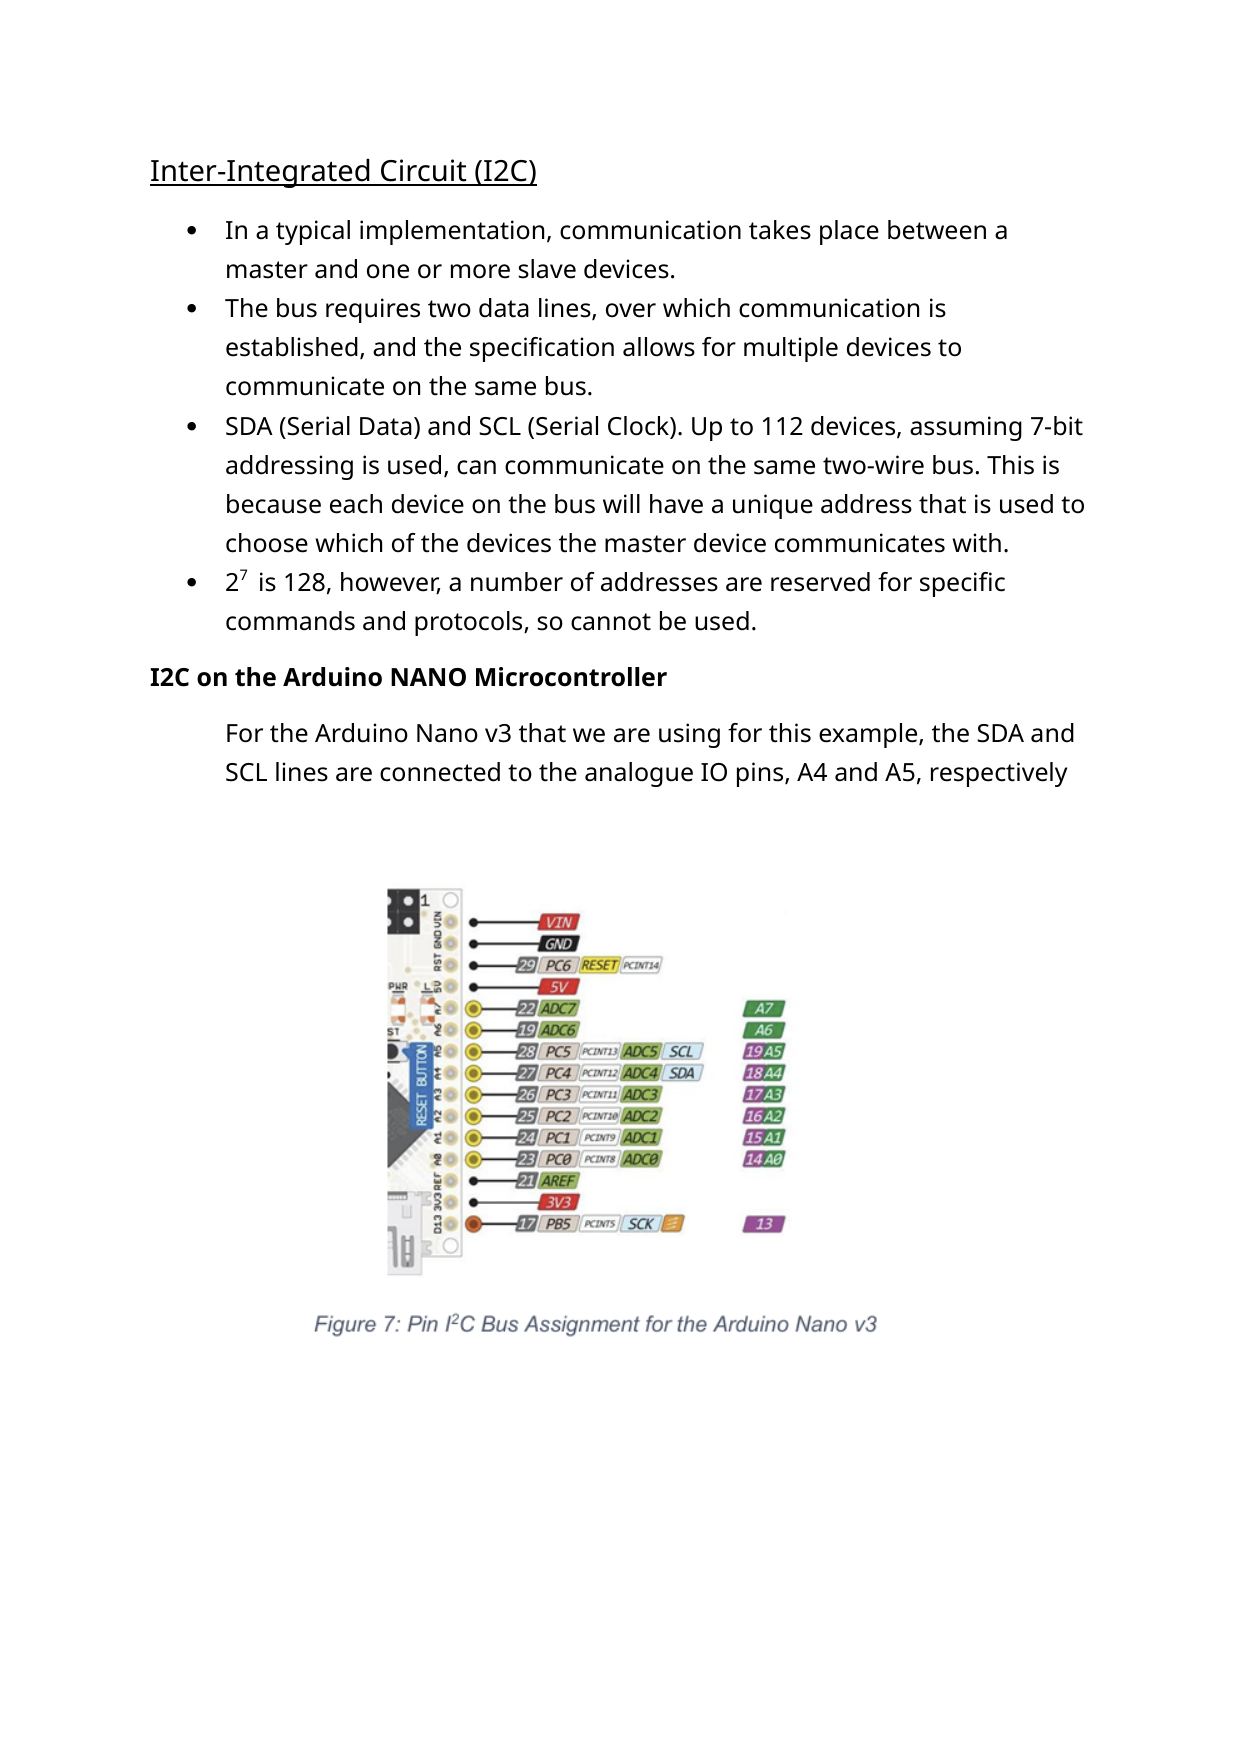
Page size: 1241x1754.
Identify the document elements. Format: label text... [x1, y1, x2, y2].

text I2C on the Arduino NANO Microcontroller [150, 660, 1090, 694]
list In a typical implementation, communication takes place between a master and one or more slave devices. [187, 212, 1090, 286]
text Inter-Integrated Circuit (I2C) [150, 150, 1090, 190]
list 27 is 128, however, a number of addresses are reserved for specific commands and protocols, so cannot be used. [187, 565, 1090, 638]
list SDA (Serial Data) and SCL (Serial Clock). Up to 112 devices, assuming 7-bit addressing is used, can communicate on the same two-wire bus. This is because each device on the bus will have a unique address that is used to choose which of the devices the master device communicates with. [187, 408, 1090, 560]
list The bus requires two data lines, over which communication is established, and the specification allows for multiple devices to communicate on the same bus. [187, 291, 1090, 403]
text For the Arduino Nano v3 that we are using for this example, the SDA and SCL lines are connected to the analogue IO pins, A4 and A5, respectively [225, 716, 1090, 789]
